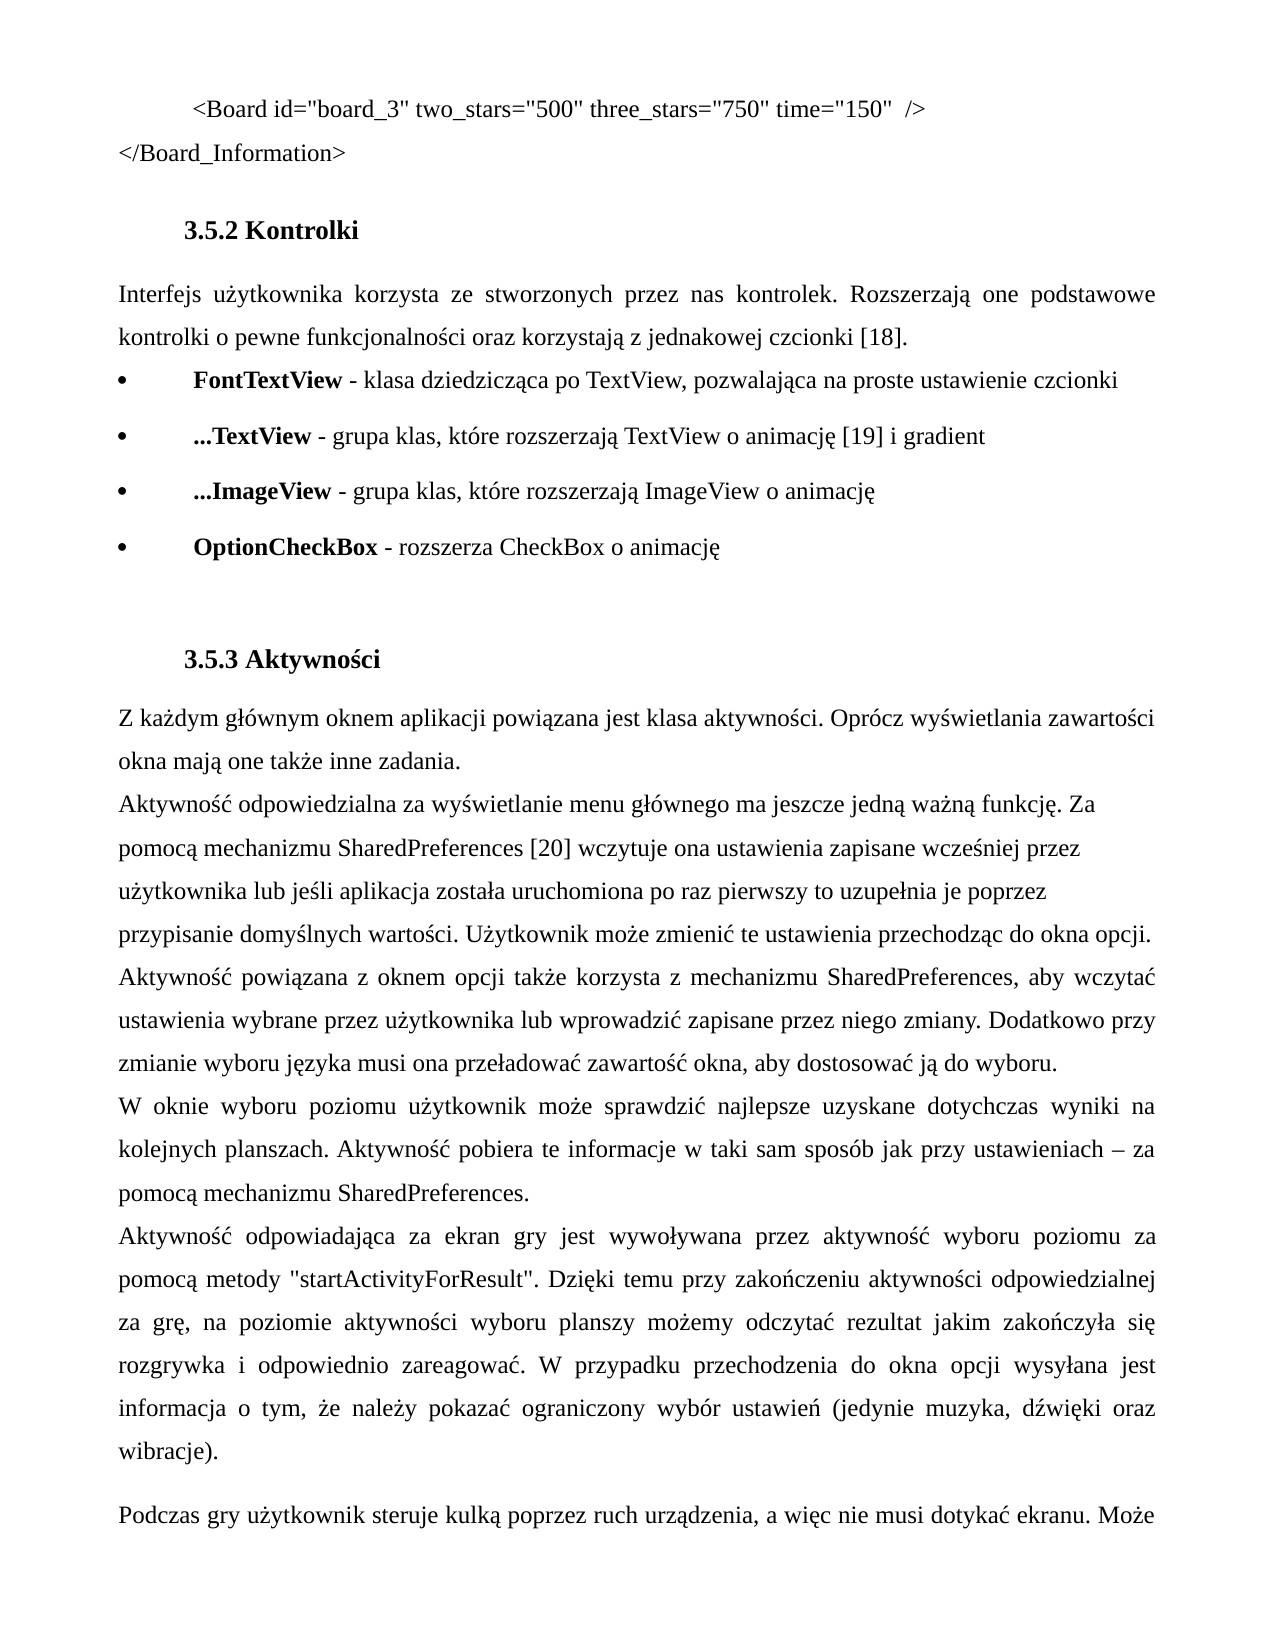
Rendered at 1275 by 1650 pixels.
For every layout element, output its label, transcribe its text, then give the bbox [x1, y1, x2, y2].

subtitle Kontrolki [177, 214, 1157, 245]
text Aktywność odpowiadająca za ekran gry jest wywoływana przez aktywność wyboru poziomu za pomocą metody "startActivityForResult". Dzięki temu przy zakończeniu aktywności odpowiedzialnej za grę, na poziomie aktywności wyboru planszy możemy odczytać rezultat jakim zakończyła się rozgrywka i odpowiednio zareagować. W przypadku przechodzenia do okna opcji wysyłana jest informacja o tym, że należy pokazać ograniczony wybór ustawień (jedynie muzyka, dźwięki oraz wibracje). [118, 1221, 1157, 1465]
list W oknie wyboru poziomu użytkownik może sprawdzić najlepsze uzyskane dotychczas wyniki na kolejnych planszach. Aktywność pobiera te informacje w taki sam sposób jak przy ustawieniach – za pomocą mechanizmu SharedPreferences. [118, 1091, 1157, 1206]
list OptionCheckBox - rozszerza CheckBox o animację [118, 532, 1157, 561]
list FontTextView - klasa dziedzicząca po TextView, pozwalająca na proste ustawienie czcionki [118, 365, 1157, 394]
text </Board_Information> [118, 138, 1157, 166]
list Aktywność powiązana z oknem opcji także korzysta z mechanizmu SharedPreferences, aby wczytać ustawienia wybrane przez użytkownika lub wprowadzić zapisane przez niego zmiany. Dodatkowo przy zmianie wyboru języka musi ona przeładować zawartość okna, aby dostosować ją do wyboru. [118, 962, 1157, 1077]
text Interfejs użytkownika korzysta ze stworzonych przez nas kontrolek. Rozszerzają one podstawowe kontrolki o pewne funkcjonalności oraz korzystają z jednakowej czcionki [18]. [118, 279, 1157, 351]
text Podczas gry użytkownik steruje kulką poprzez ruch urządzenia, a więc nie musi dotykać ekranu. Może [118, 1500, 1157, 1529]
text Aktywność odpowiedzialna za wyświetlanie menu głównego ma jeszcze jedną ważną funkcję. Za pomocą mechanizmu SharedPreferences [20] wczytuje ona ustawienia zapisane wcześniej przez użytkownika lub jeśli aplikacja została uruchomiona po raz pierwszy to uzupełnia je poprzez przypisanie domyślnych wartości. Użytkownik może zmienić te ustawienia przechodząc do okna opcji. [118, 789, 1157, 948]
subtitle Aktywności [177, 643, 1157, 674]
list ...TextView - grupa klas, które rozszerzają TextView o animację [19] i gradient [118, 421, 1157, 449]
text <Board id="board_3" two_stars="500" three_stars="750" time="150" /> [118, 94, 1157, 123]
text Z każdym głównym oknem aplikacji powiązana jest klasa aktywności. Oprócz wyświetlania zawartości okna mają one także inne zadania. [118, 703, 1157, 775]
list ...ImageView - grupa klas, które rozszerzają ImageView o animację [118, 476, 1157, 505]
